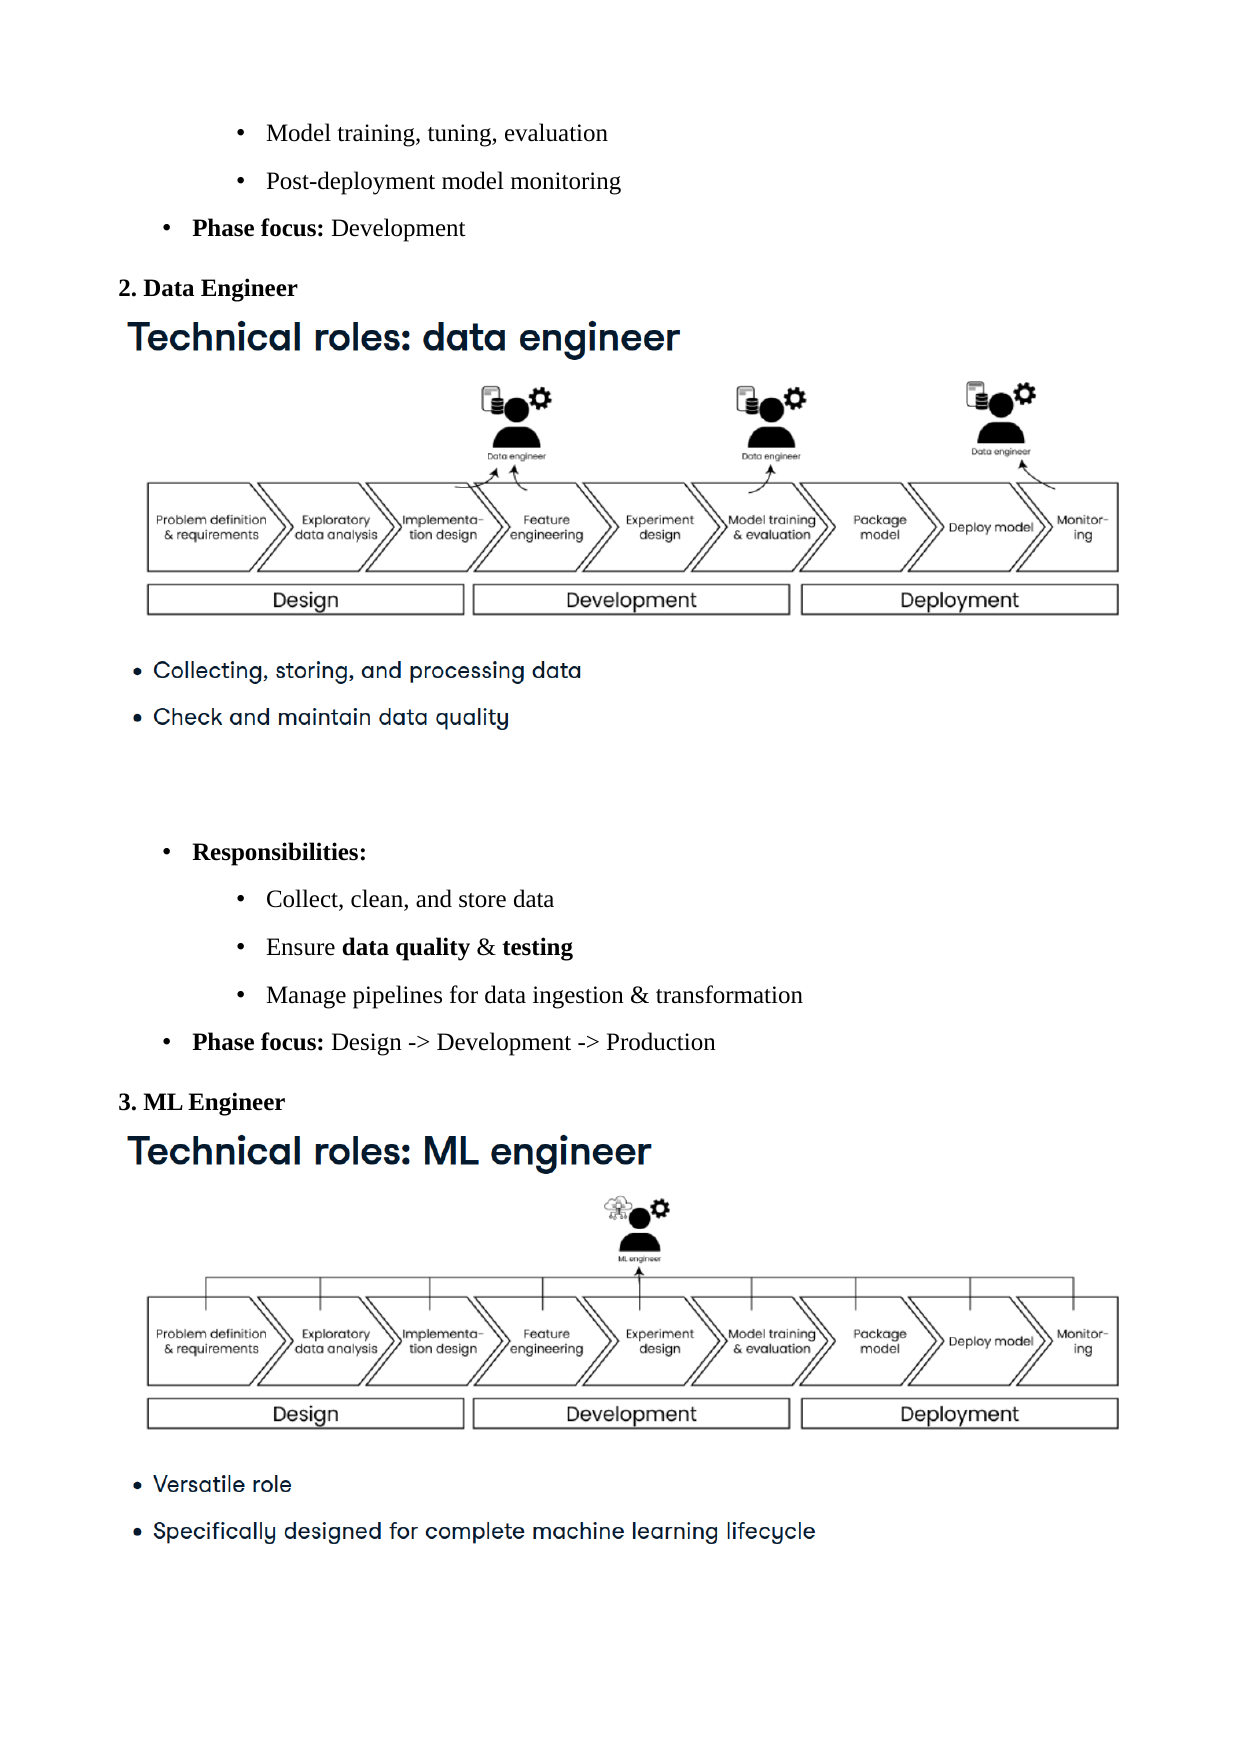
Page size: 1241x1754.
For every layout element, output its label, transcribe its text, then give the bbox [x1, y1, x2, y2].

list Ensure data quality & testing [236, 932, 1122, 961]
list Responsibilities: [162, 837, 1122, 866]
list Phase focus: Development [162, 213, 1122, 242]
list Collect, clean, and store data [236, 884, 1122, 913]
subtitle 2. Data Engineer [118, 273, 1122, 302]
picture [118, 314, 1123, 786]
list Phase focus: Design -> Development -> Production [162, 1027, 1122, 1056]
list Model training, tuning, evaluation [236, 118, 1122, 147]
list Manage pipelines for data ingestion & transformation [236, 980, 1122, 1008]
picture [118, 1128, 1123, 1600]
list Post-deployment model monitoring [236, 166, 1122, 194]
subtitle 3. ML Engineer [118, 1087, 1122, 1116]
